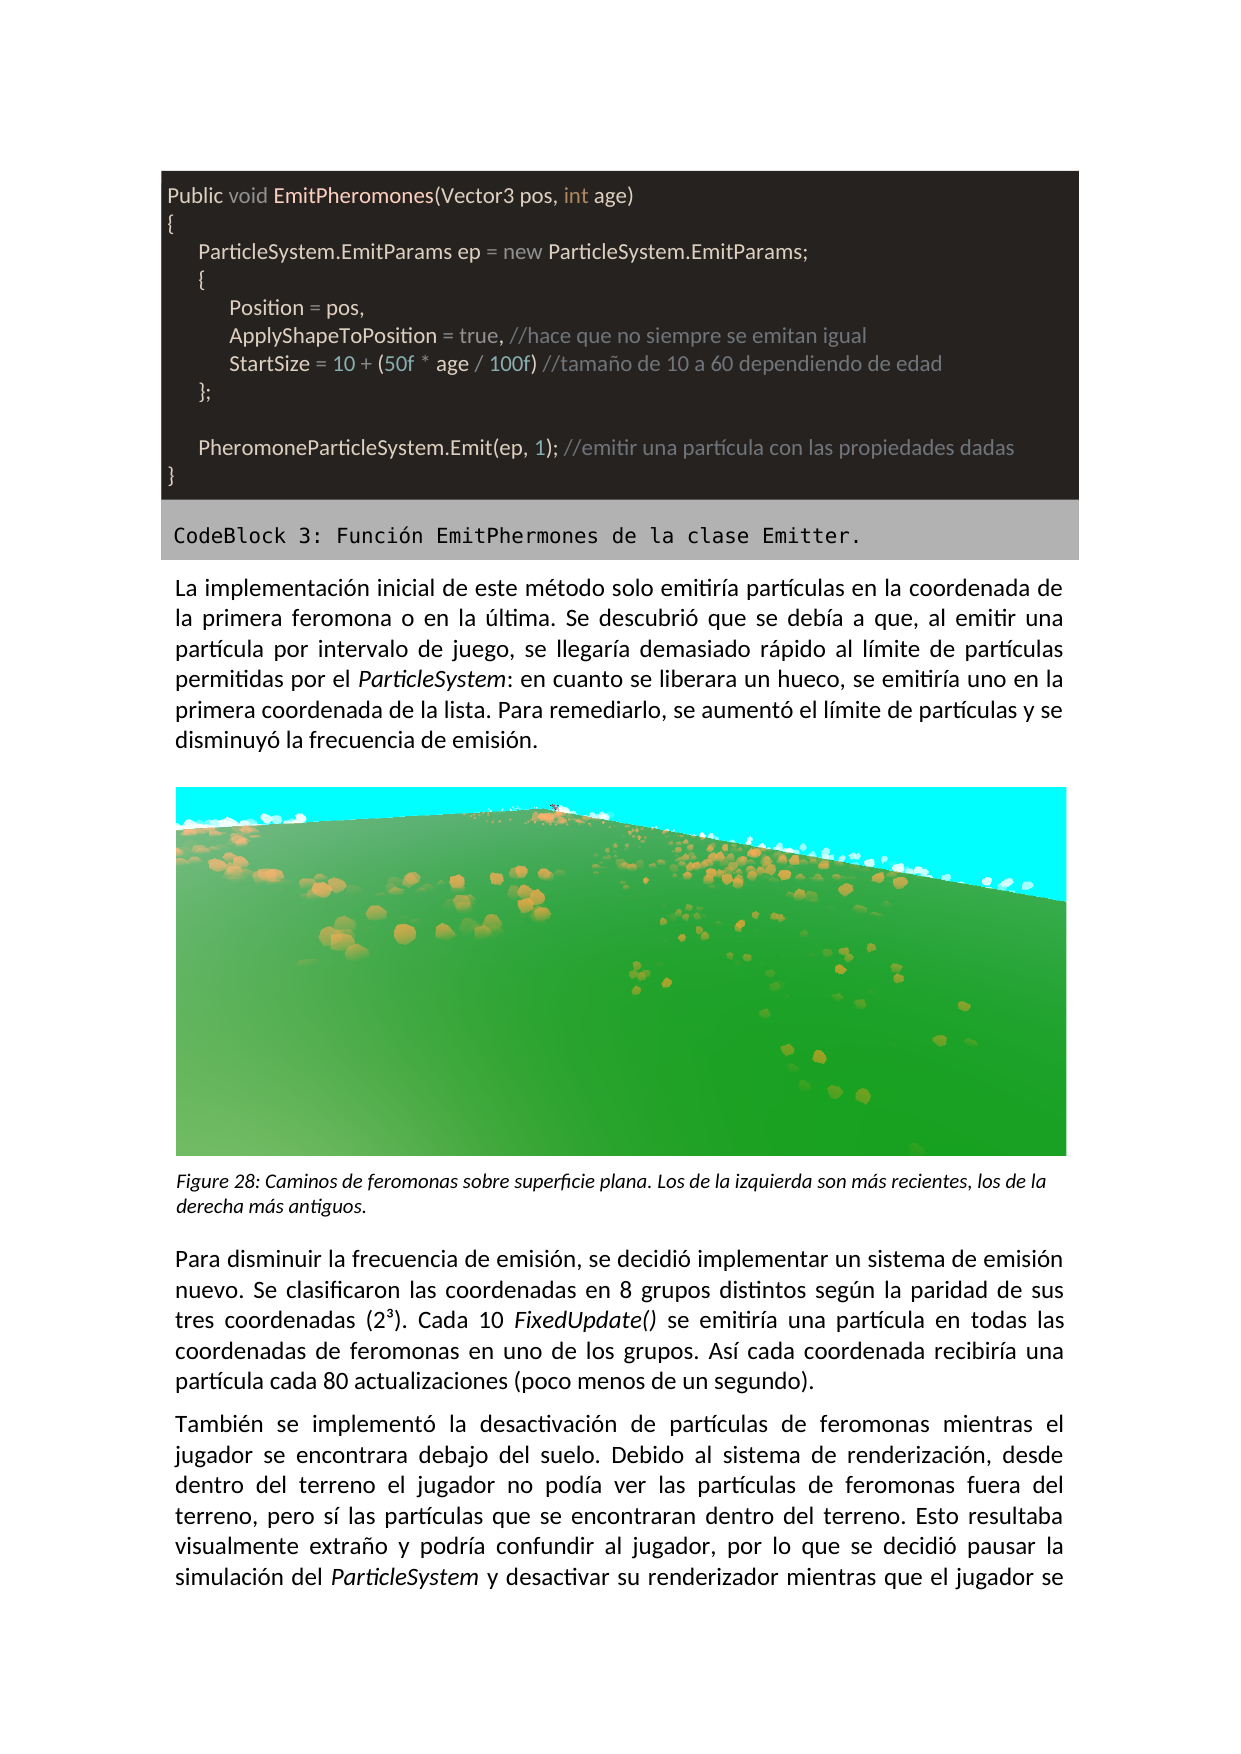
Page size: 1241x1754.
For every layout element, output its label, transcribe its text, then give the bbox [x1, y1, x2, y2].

text La implementación inicial de este método solo emitiría partículas en la coordenada de la primera feromona o en la última. Se descubrió que se debía a que, al emitir una partícula por intervalo de juego, se llegaría demasiado rápido al límite de partículas permitidas por el ParticleSystem: en cuanto se liberara un hueco, se emitiría uno en la primera coordenada de la lista. Para remediarlo, se aumentó el límite de partículas y se disminuyó la frecuencia de emisión. [175, 560, 1065, 755]
text Figure 28: Caminos de feromonas sobre superficie plana. Los de la izquierda son más recientes, los de la derecha más antiguos. [176, 1156, 1066, 1219]
text CodeBlock 3: Función EmitPhermones de la clase Emitter. [161, 500, 1079, 560]
text Para disminuir la frecuencia de emisión, se decidió implementar un sistema de emisión nuevo. Se clasificaron las coordenadas en 8 grupos distintos según la paridad de sus tres coordenadas (2³). Cada 10 FixedUpdate() se emitiría una partícula en todas las coordenadas de feromonas en uno de los grupos. Así cada coordenada recibiría una partícula cada 80 actualizaciones (poco menos de un segundo). [175, 767, 1066, 1396]
text También se implementó la desactivación de partículas de feromonas mientras el jugador se encontrara debajo del suelo. Debido al sistema de renderización, desde dentro del terreno el jugador no podía ver las partículas de feromonas fuera del terreno, pero sí las partículas que se encontraran dentro del terreno. Esto resultaba visualmente extraño y podría confundir al jugador, por lo que se decidió pausar la simulación del ParticleSystem y desactivar su renderizador mientras que el jugador se [175, 1408, 1065, 1591]
picture [176, 787, 1067, 1156]
